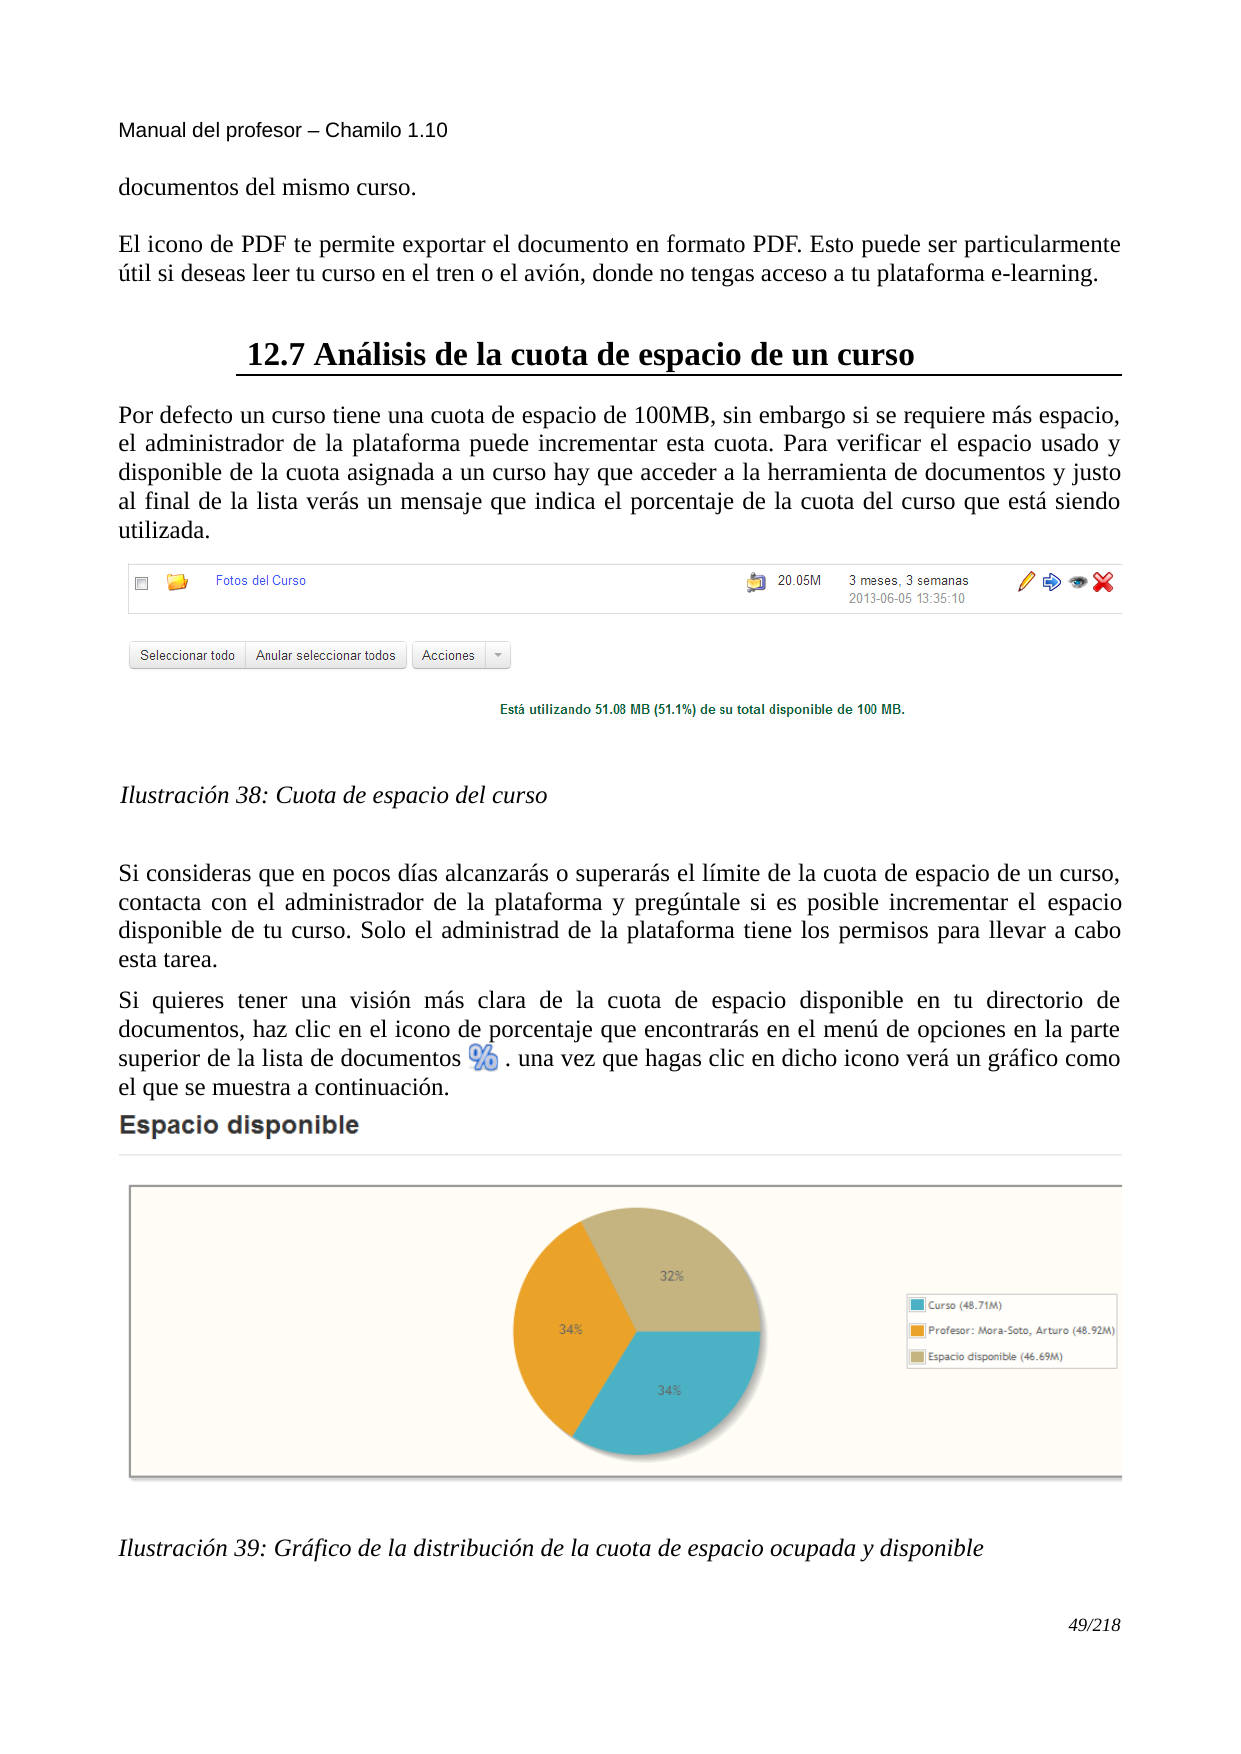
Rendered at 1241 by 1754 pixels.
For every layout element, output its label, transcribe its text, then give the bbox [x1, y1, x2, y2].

picture [118, 1113, 1123, 1492]
text Por defecto un curso tiene una cuota de espacio de 100MB, sin embargo si se requiere más espacio, el administrador de la plataforma puede incrementar esta cuota. Para verificar el espacio usado y disponible de la cuota asignada a un curso hay que acceder a la herramienta de documentos y justo al final de la lista verás un mensaje que indica el porcentaje de la cuota del curso que está siendo utilizada. [118, 400, 1122, 543]
picture [468, 1042, 499, 1073]
text Ilustración 38: Cuota de espacio del curso [120, 781, 1120, 809]
text Ilustración 39: Gráfico de la distribución de la cuota de espacio ocupada y disponible [118, 1533, 1122, 1562]
text El icono de PDF te permite exportar el documento en formato PDF. Esto puede ser particularmente útil si deseas leer tu curso en el tren o el avión, donde no tengas acceso a tu plataforma e-learning. [118, 229, 1122, 287]
text Si quieres tener una visión más clara de la cuota de espacio disponible en tu directorio de documentos, haz clic en el icono de porcentaje que encontrarás en el menú de opciones en la parte superior de la lista de documentos . una vez que hagas clic en dicho icono verá un gráfico como el que se muestra a continuación. [118, 985, 1122, 1101]
picture [118, 563, 1123, 738]
text Si consideras que en pocos días alcanzarás o superarás el límite de la cuota de espacio de un curso, contacta con el administrador de la plataforma y pregúntale si es posible incrementar el espacio disponible de tu curso. Solo el administrad de la plataforma tiene los permisos para llevar a cabo esta tarea. [118, 858, 1122, 973]
text documentos del mismo curso. [118, 172, 1122, 200]
subtitle Análisis de la cuota de espacio de un curso [236, 334, 1122, 374]
